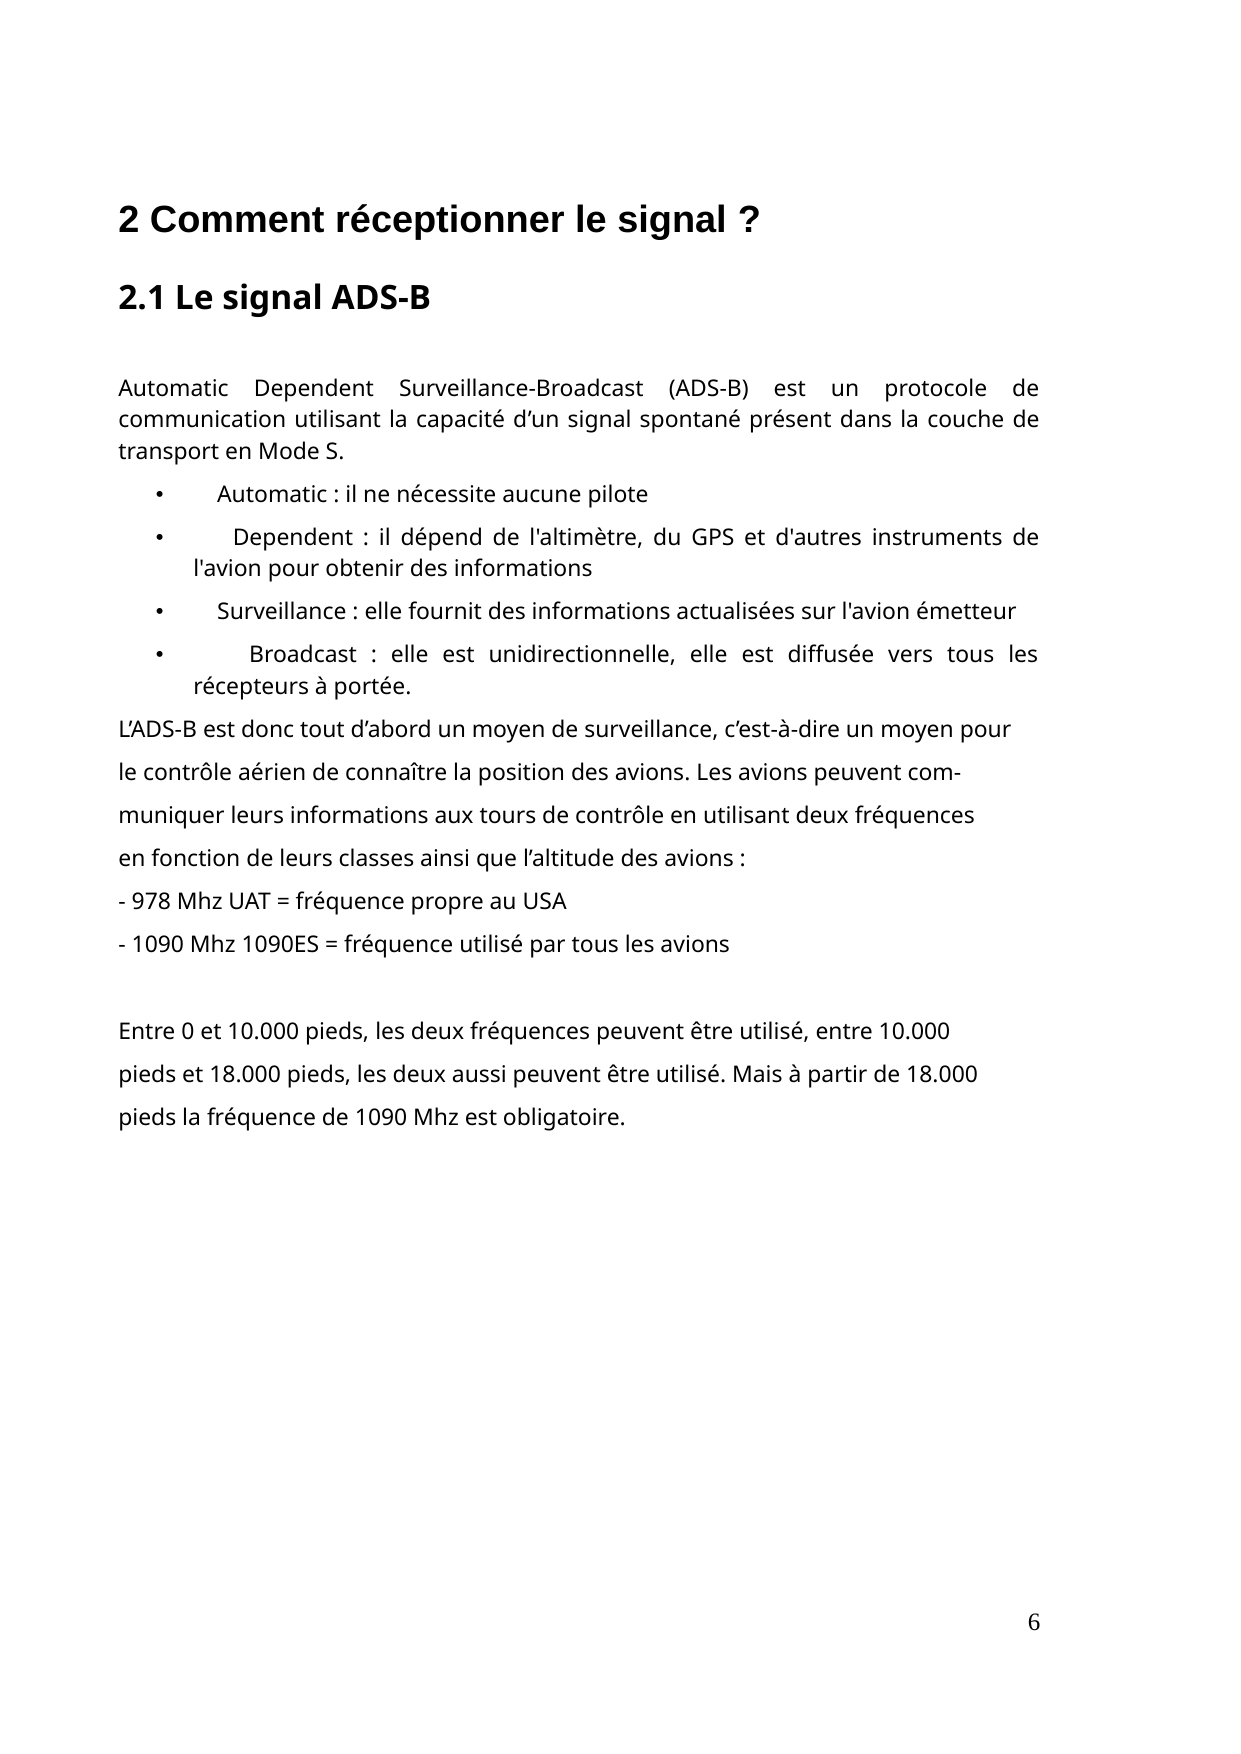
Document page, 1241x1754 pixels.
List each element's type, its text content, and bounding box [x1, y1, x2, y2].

text - 978 Mhz UAT = fréquence propre au USA [118, 885, 1040, 916]
list Broadcast : elle est unidirectionnelle, elle est diffusée vers tous les récepteurs à portée. [156, 638, 1040, 701]
list Dependent : il dépend de l'altimètre, du GPS et d'autres instruments de l'avion pour obtenir des informations [156, 521, 1040, 583]
subtitle 2.1 Le signal ADS-B [118, 274, 1040, 319]
list Automatic : il ne nécessite aucune pilote [156, 478, 1040, 509]
list Surveillance : elle fournit des informations actualisées sur l'avion émetteur [156, 595, 1040, 626]
text en fonction de leurs classes ainsi que l’altitude des avions : [118, 842, 1040, 873]
text muniquer leurs informations aux tours de contrôle en utilisant deux fréquences [118, 799, 1040, 830]
text L’ADS-B est donc tout d’abord un moyen de surveillance, c’est-à-dire un moyen pour [118, 713, 1040, 744]
text - 1090 Mhz 1090ES = fréquence utilisé par tous les avions [118, 928, 1040, 959]
subtitle 2 Comment réceptionner le signal ? [118, 197, 1040, 241]
text Automatic Dependent Surveillance-Broadcast (ADS-B) est un protocole de communication utilisant la capacité d’un signal spontané présent dans la couche de transport en Mode S. [118, 372, 1040, 466]
text le contrôle aérien de connaı̂tre la position des avions. Les avions peuvent com- [118, 756, 1040, 787]
text pieds la fréquence de 1090 Mhz est obligatoire. [118, 1101, 1040, 1132]
text pieds et 18.000 pieds, les deux aussi peuvent être utilisé. Mais à partir de 18.000 [118, 1058, 1040, 1089]
text Entre 0 et 10.000 pieds, les deux fréquences peuvent être utilisé, entre 10.000 [118, 1014, 1040, 1046]
